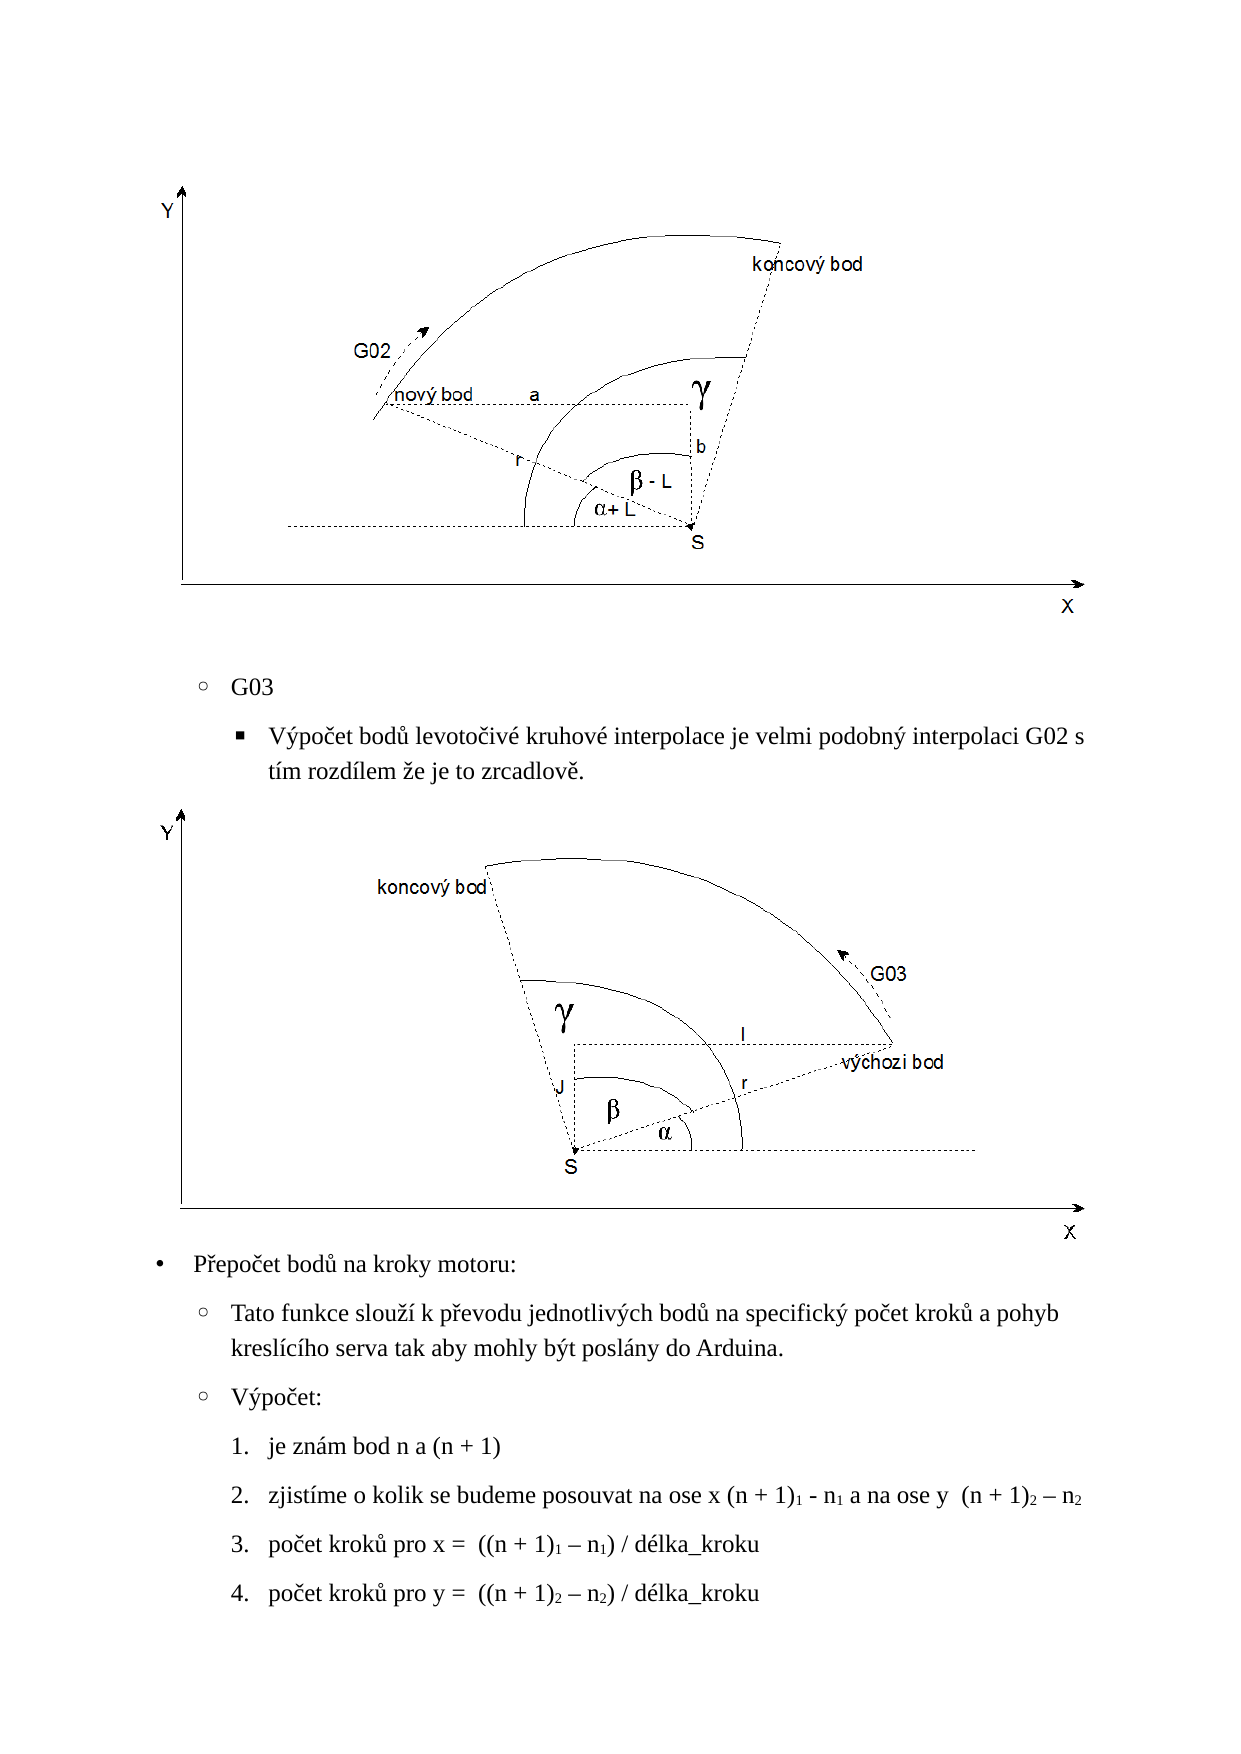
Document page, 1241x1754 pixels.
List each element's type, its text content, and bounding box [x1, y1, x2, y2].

picture [155, 808, 1085, 1244]
list Výpočet bodů levotočivé kruhové interpolace je velmi podobný interpolaci G02 s tím rozdílem že je to zrcadlově. [231, 721, 1122, 784]
list zjistíme o kolik se budeme posouvat na ose x (n + 1)1 - n1 a na ose y (n + 1)2 – n2 [231, 1480, 1122, 1509]
picture [155, 186, 1085, 618]
list Výpočet: [193, 1382, 1122, 1411]
list G03 [193, 672, 1122, 701]
list počet kroků pro y = ((n + 1)2 – n2) / délka_kroku [231, 1578, 1122, 1607]
list počet kroků pro x = ((n + 1)1 – n1) / délka_kroku [231, 1529, 1122, 1558]
list je znám bod n a (n + 1) [231, 1431, 1122, 1460]
list Přepočet bodů na kroky motoru: [156, 805, 1122, 1278]
list Tato funkce slouží k převodu jednotlivých bodů na specifický počet kroků a pohyb kreslícího serva tak aby mohly být poslány do Arduina. [193, 1298, 1122, 1362]
